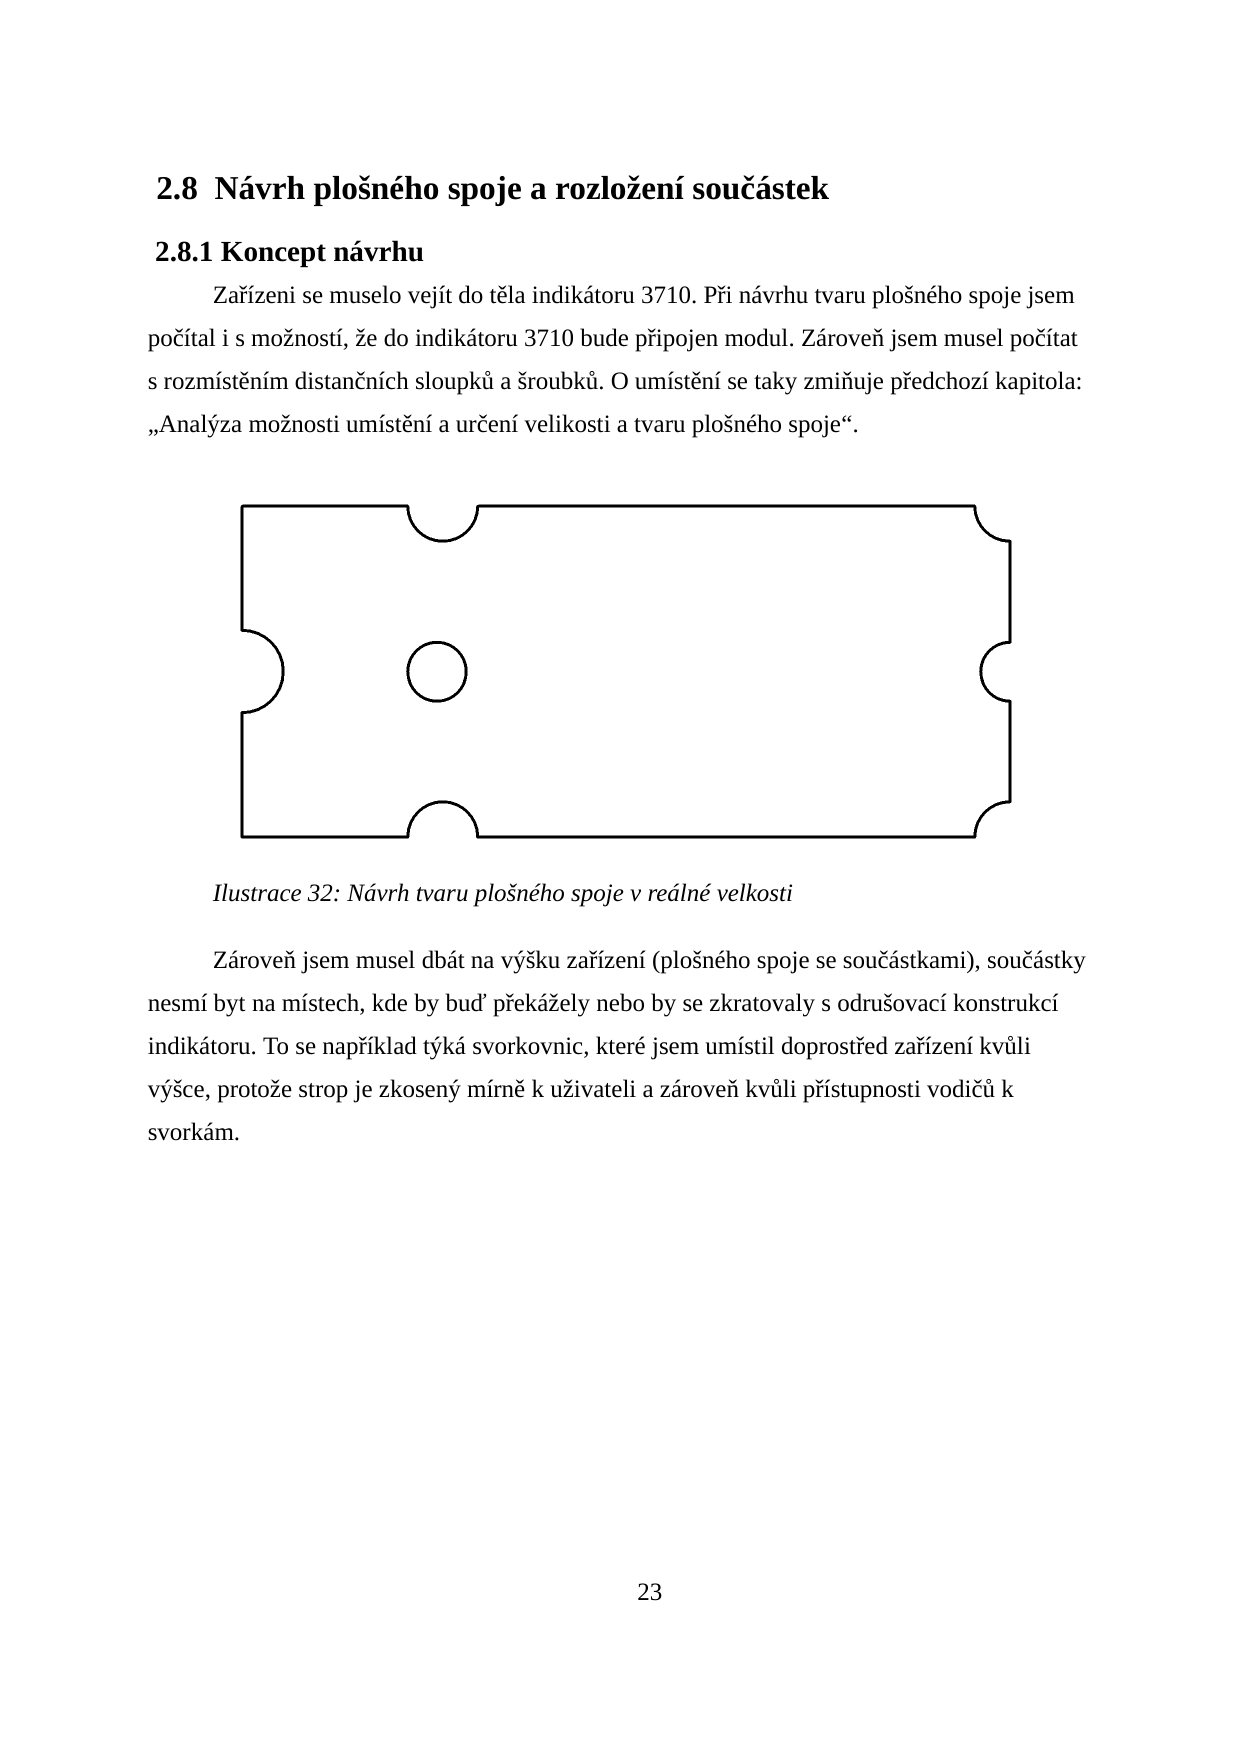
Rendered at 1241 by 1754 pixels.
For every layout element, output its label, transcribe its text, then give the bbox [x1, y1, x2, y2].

text Zařízeni se muselo vejít do těla indikátoru 3710. Při návrhu tvaru plošného spoje jsem počítal i s možností, že do indikátoru 3710 bude připojen modul. Zároveň jsem musel počítat s rozmístěním distančních sloupků a šroubků. O umístění se taky zmiňuje předchozí kapitola: „Analýza možnosti umístění a určení velikosti a tvaru plošného spoje“. [148, 280, 1093, 438]
text Ilustrace 32: Návrh tvaru plošného spoje v reálné velkosti [213, 873, 1039, 907]
subtitle Koncept návrhu [148, 234, 1093, 268]
text Zároveň jsem musel dbát na výšku zařízení (plošného spoje se součástkami), součástky nesmí byt na místech, kde by buď překážely nebo by se zkratovaly s odrušovací konstrukcí indikátoru. To se například týká svorkovnic, které jsem umístil doprostřed zařízení kvůli výšce, protože strop je zkosený mírně k uživateli a zároveň kvůli přístupnosti vodičů k svorkám. [148, 945, 1093, 1146]
subtitle Návrh plošného spoje a rozložení součástek [148, 168, 1093, 207]
picture [212, 488, 1040, 873]
